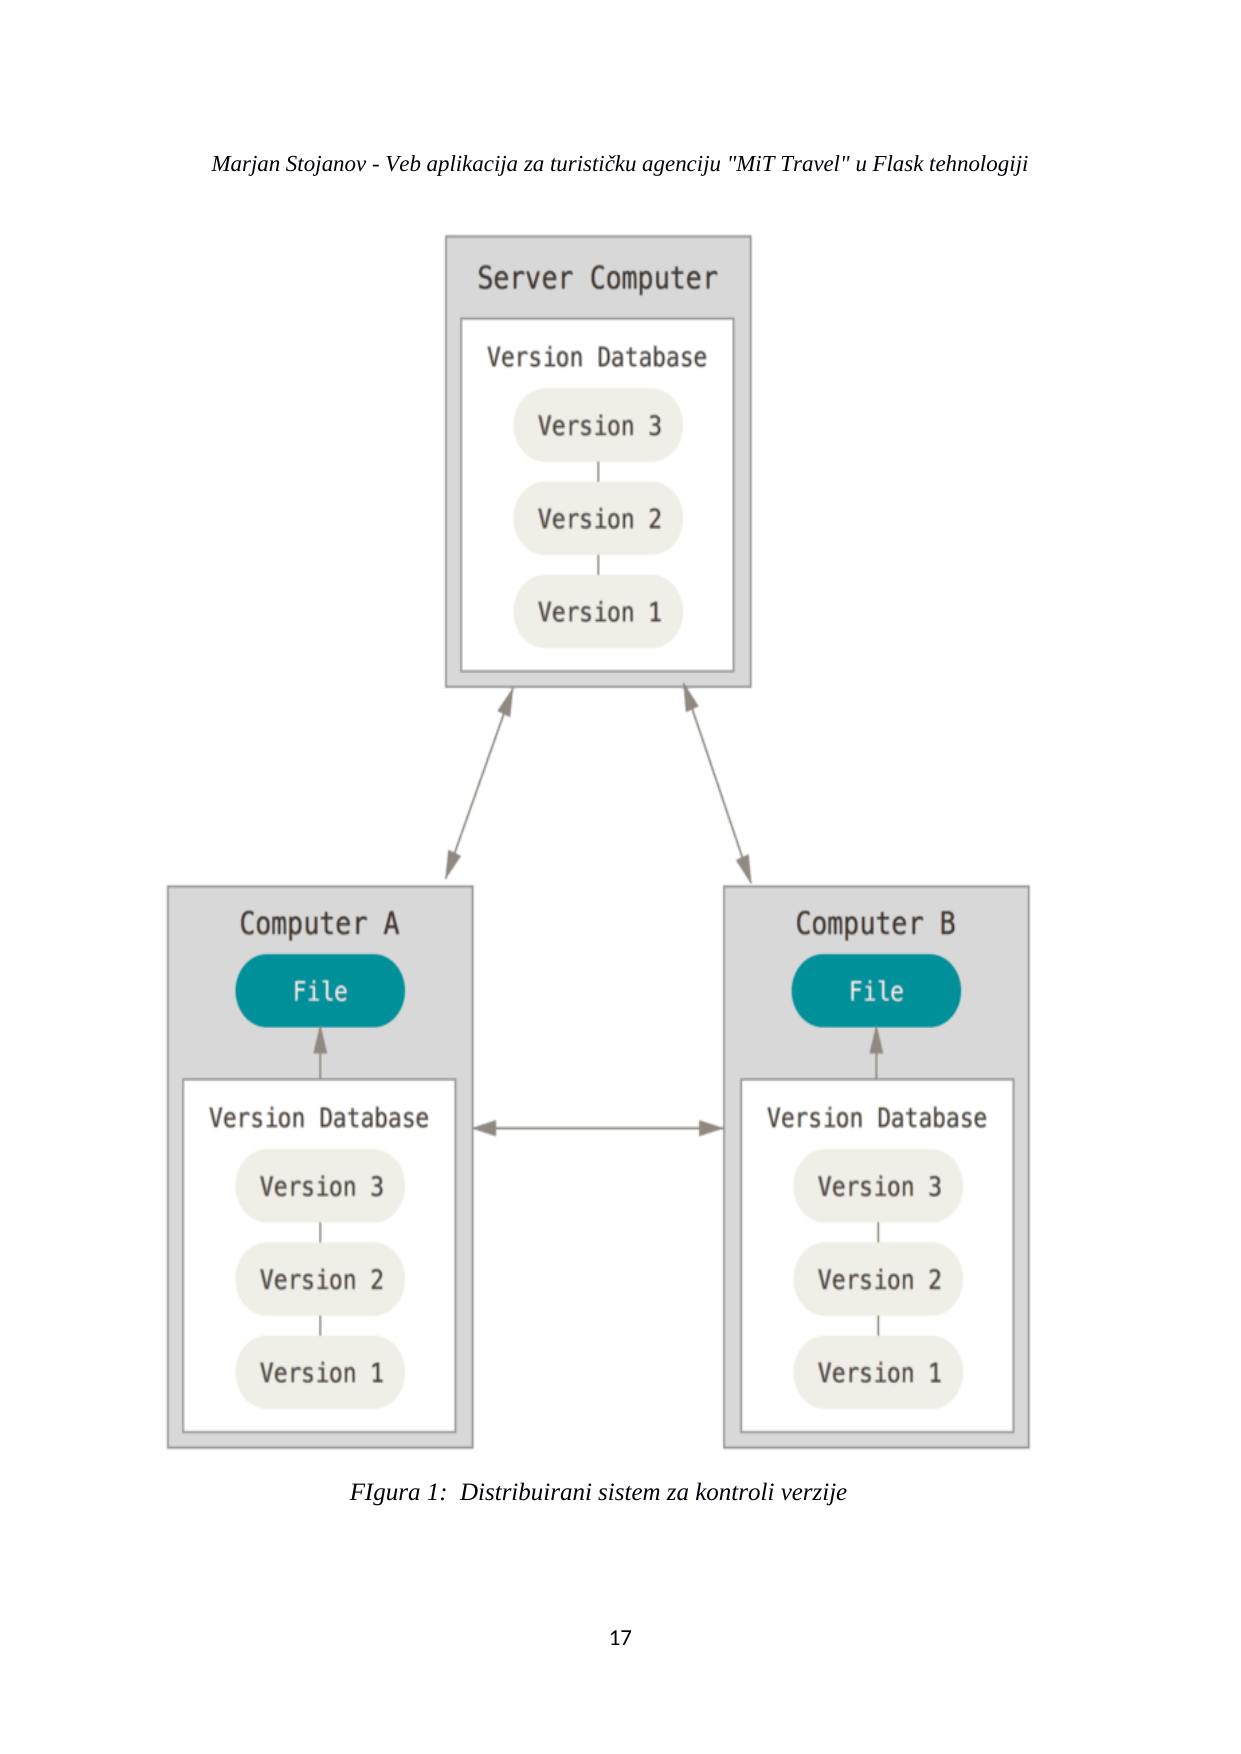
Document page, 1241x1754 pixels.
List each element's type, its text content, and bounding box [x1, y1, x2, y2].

text FIgura 1: Distribuirani sistem za kontroli verzije [150, 1469, 1047, 1506]
picture [150, 218, 1047, 1469]
